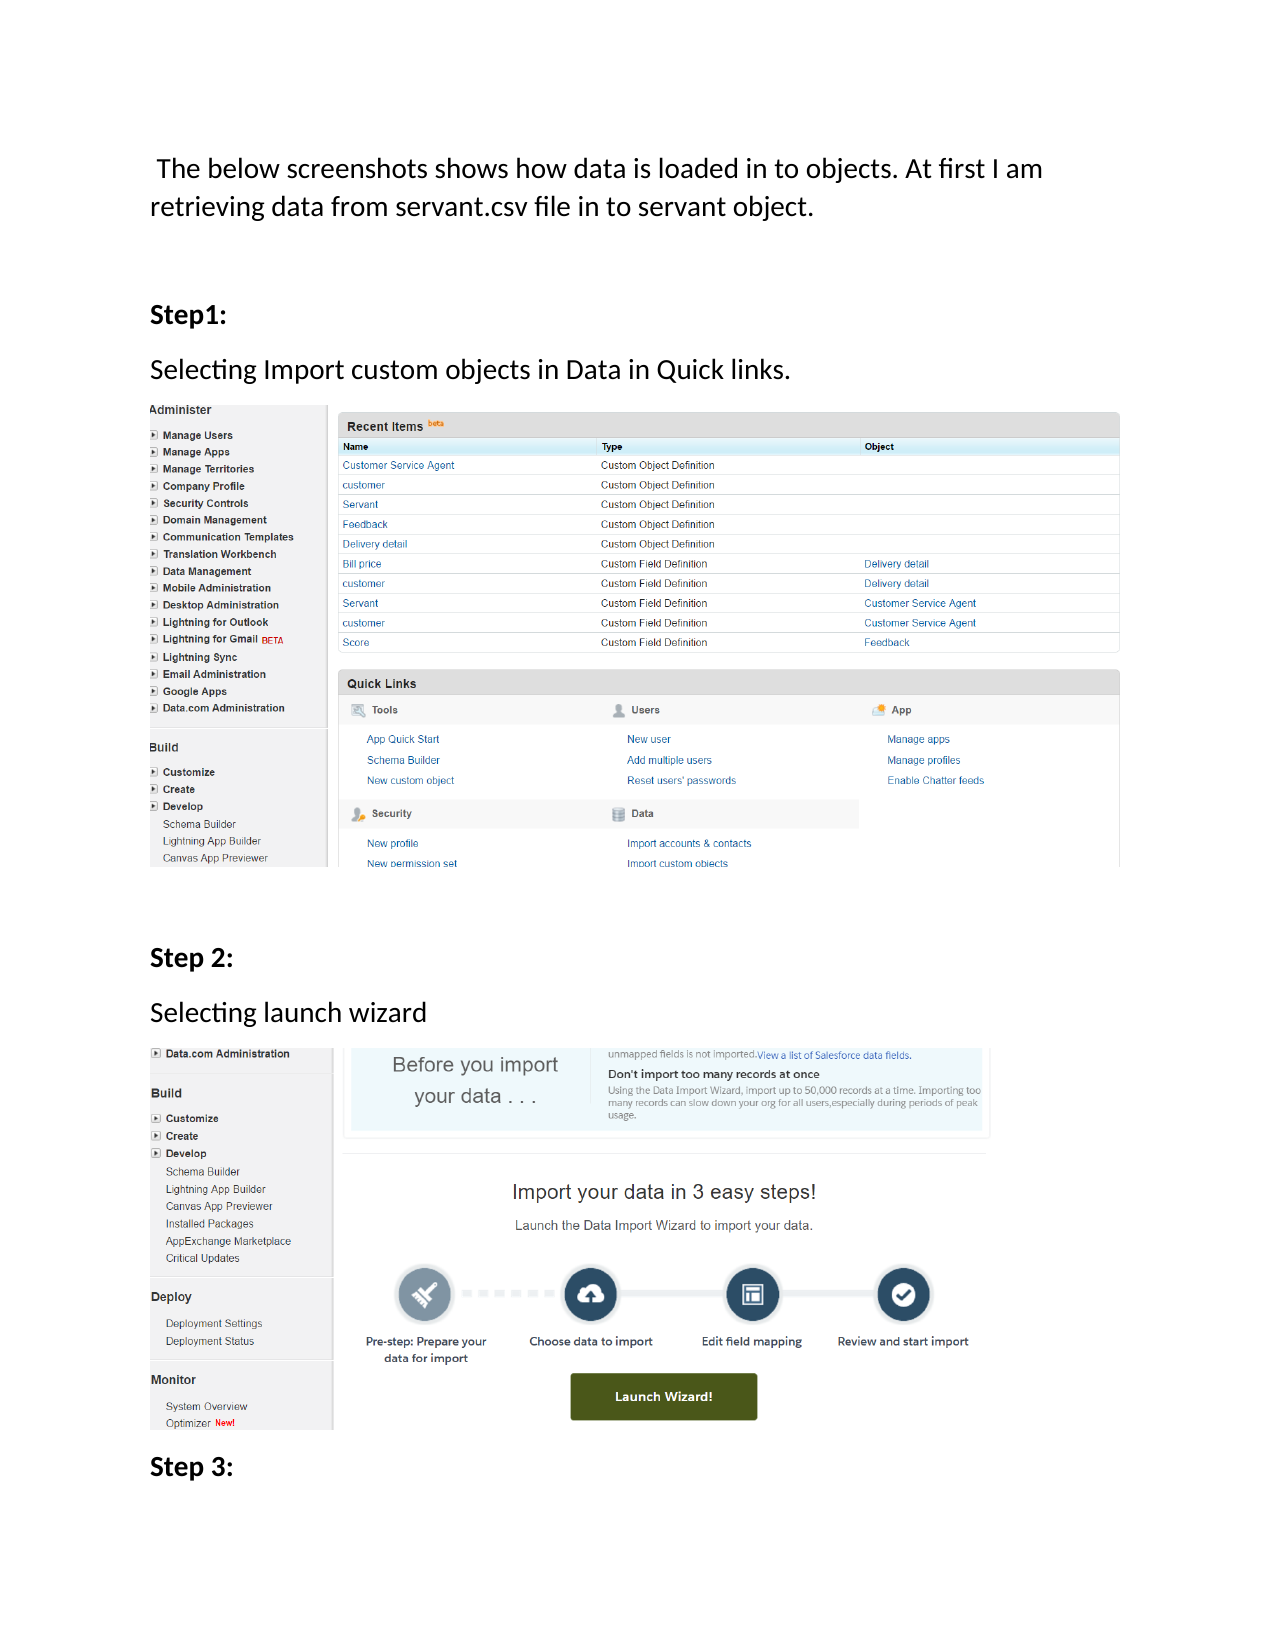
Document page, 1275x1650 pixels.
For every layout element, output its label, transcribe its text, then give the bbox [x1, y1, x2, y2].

text Selecting launch wizard [150, 994, 1125, 1029]
text Step 2: [150, 939, 1125, 975]
text The below screenshots shows how data is loaded in to objects. At first I am retrieving data from servant.csv file in to servant object. [150, 150, 1125, 223]
text Step 3: [150, 1448, 1125, 1483]
text Selecting Import custom objects in Data in Quick links. [150, 351, 1125, 386]
text Step1: [150, 296, 1125, 332]
